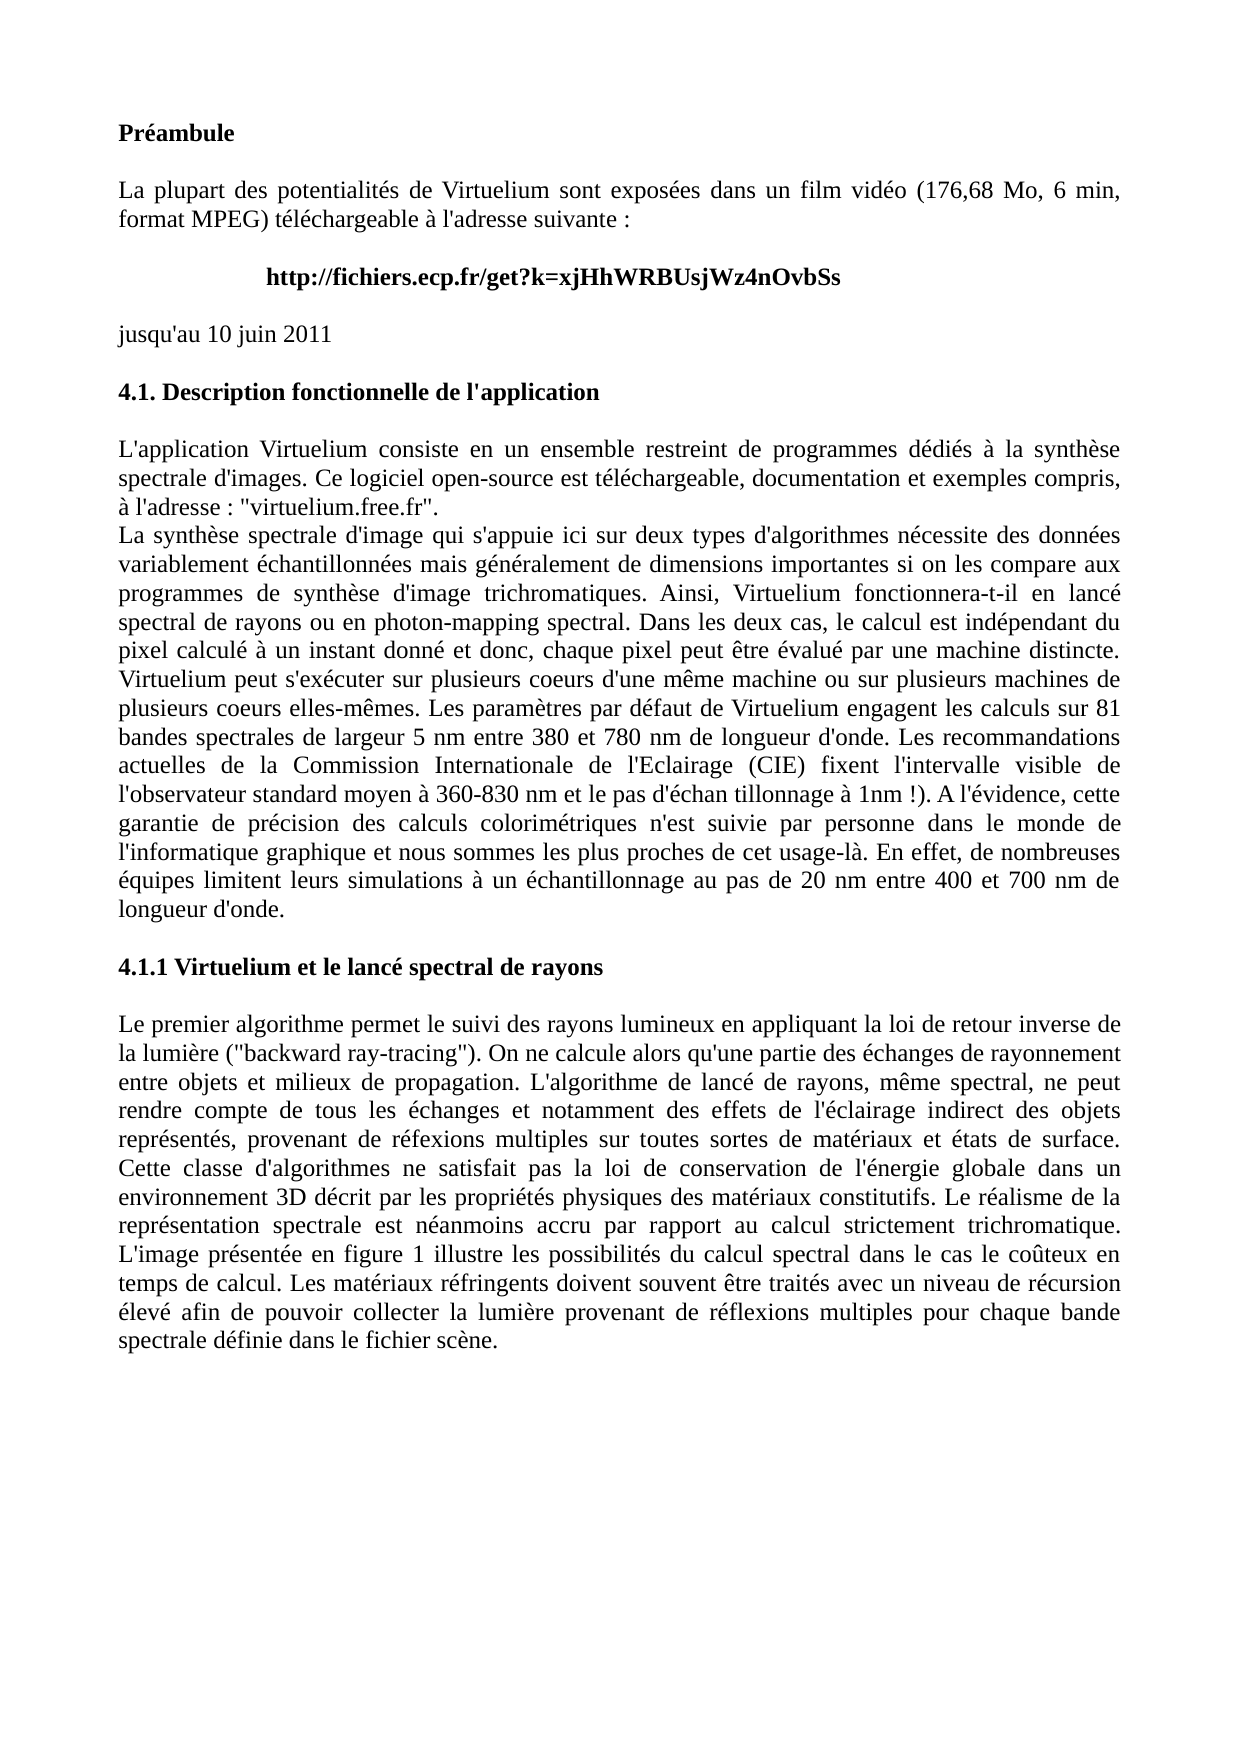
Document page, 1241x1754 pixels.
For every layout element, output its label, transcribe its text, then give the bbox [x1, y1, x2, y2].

text La synthèse spectrale d'image qui s'appuie ici sur deux types d'algorithmes nécessite des données variablement échantillonnées mais généralement de dimensions importantes si on les compare aux programmes de synthèse d'image trichromatiques. Ainsi, Virtuelium fonctionnera-t-il en lancé spectral de rayons ou en photon-mapping spectral. Dans les deux cas, le calcul est indépendant du pixel calculé à un instant donné et donc, chaque pixel peut être évalué par une machine distincte. Virtuelium peut s'exécuter sur plusieurs coeurs d'une même machine ou sur plusieurs machines de plusieurs coeurs elles-mêmes. Les paramètres par défaut de Virtuelium engagent les calculs sur 81 bandes spectrales de largeur 5 nm entre 380 et 780 nm de longueur d'onde. Les recommandations actuelles de la Commission Internationale de l'Eclairage (CIE) fixent l'intervalle visible de l'observateur standard moyen à 360-830 nm et le pas d'échan tillonnage à 1nm !). A l'évidence, cette garantie de précision des calculs colorimétriques n'est suivie par personne dans le monde de l'informatique graphique et nous sommes les plus proches de cet usage-là. En effet, de nombreuses équipes limitent leurs simulations à un échantillonnage au pas de 20 nm entre 400 et 700 nm de longueur d'onde. [118, 521, 1122, 923]
text La plupart des potentialités de Virtuelium sont exposées dans un film vidéo (176,68 Mo, 6 min, format MPEG) téléchargeable à l'adresse suivante : [118, 176, 1122, 233]
text jusqu'au 10 juin 2011 [118, 319, 1122, 348]
text Préambule [118, 118, 1122, 147]
text Le premier algorithme permet le suivi des rayons lumineux en appliquant la loi de retour inverse de la lumière ("backward ray-tracing"). On ne calcule alors qu'une partie des échanges de rayonnement entre objets et milieux de propagation. L'algorithme de lancé de rayons, même spectral, ne peut rendre compte de tous les échanges et notamment des effets de l'éclairage indirect des objets représentés, provenant de réfexions multiples sur toutes sortes de matériaux et états de surface. Cette classe d'algorithmes ne satisfait pas la loi de conservation de l'énergie globale dans un environnement 3D décrit par les propriétés physiques des matériaux constitutifs. Le réalisme de la représentation spectrale est néanmoins accru par rapport au calcul strictement trichromatique. L'image présentée en figure 1 illustre les possibilités du calcul spectral dans le cas le coûteux en temps de calcul. Les matériaux réfringents doivent souvent être traités avec un niveau de récursion élevé afin de pouvoir collecter la lumière provenant de réflexions multiples pour chaque bande spectrale définie dans le fichier scène. [118, 1009, 1122, 1354]
text 4.1. Description fonctionnelle de l'application [118, 377, 1122, 406]
text http://fichiers.ecp.fr/get?k=xjHhWRBUsjWz4nOvbSs [118, 262, 1122, 291]
text 4.1.1 Virtuelium et le lancé spectral de rayons [118, 952, 1122, 981]
text L'application Virtuelium consiste en un ensemble restreint de programmes dédiés à la synthèse spectrale d'images. Ce logiciel open-source est téléchargeable, documentation et exemples compris, à l'adresse : "virtuelium.free.fr". [118, 434, 1122, 521]
